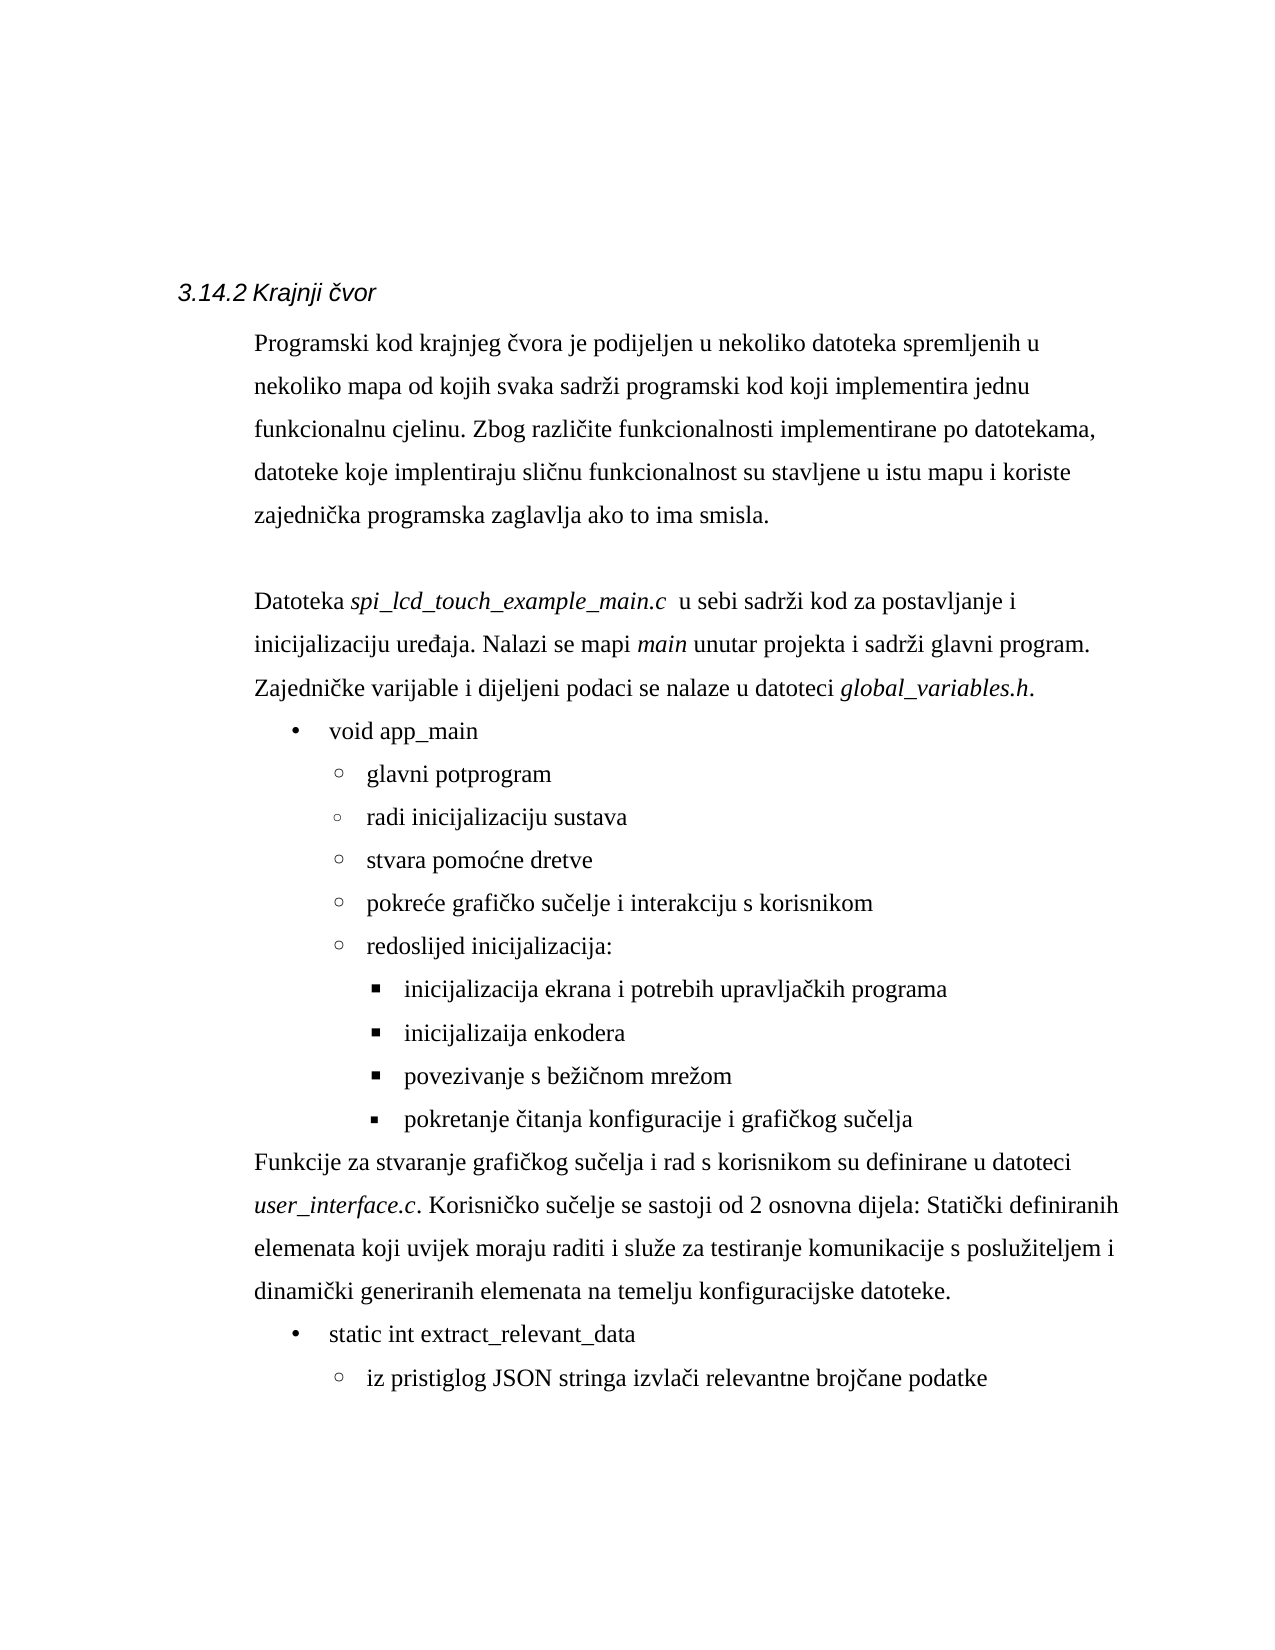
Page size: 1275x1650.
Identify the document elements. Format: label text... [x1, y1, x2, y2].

text Programski kod krajnjeg čvora je podijeljen u nekoliko datoteka spremljenih u nekoliko mapa od kojih svaka sadrži programski kod koji implementira jednu funkcionalnu cjelinu. Zbog različite funkcionalnosti implementirane po datotekama, datoteke koje implentiraju sličnu funkcionalnost su stavljene u istu mapu i koriste zajednička programska zaglavlja ako to ima smisla. [254, 328, 1127, 529]
list stvara pomoćne dretve [329, 845, 1127, 874]
text Funkcije za stvaranje grafičkog sučelja i rad s korisnikom su definirane u datoteci user_interface.c. Korisničko sučelje se sastoji od 2 osnovna dijela: Statički definiranih elemenata koji uvijek moraju raditi i služe za testiranje komunikacije s poslužiteljem i dinamički generiranih elemenata na temelju konfiguracijske datoteke. [254, 1147, 1127, 1305]
list inicijalizaija enkodera [366, 1018, 1127, 1046]
list void app_main [291, 716, 1127, 744]
list iz pristiglog JSON stringa izvlači relevantne brojčane podatke [329, 1363, 1127, 1391]
list redoslijed inicijalizacija: [329, 931, 1127, 960]
list radi inicijalizaciju sustava [329, 802, 1127, 831]
list pokretanje čitanja konfiguracije i grafičkog sučelja [366, 1104, 1127, 1133]
text Datoteka spi_lcd_touch_example_main.c u sebi sadrži kod za postavljanje i inicijalizaciju uređaja. Nalazi se mapi main unutar projekta i sadrži glavni program. [254, 586, 1127, 658]
list static int extract_relevant_data [291, 1319, 1127, 1348]
list inicijalizacija ekrana i potrebih upravljačkih programa [366, 974, 1127, 1003]
list glavni potprogram [329, 759, 1127, 788]
list pokreće grafičko sučelje i interakciju s korisnikom [329, 888, 1127, 917]
text Zajedničke varijable i dijeljeni podaci se nalaze u datoteci global_variables.h. [254, 673, 1127, 701]
list povezivanje s bežičnom mrežom [366, 1061, 1127, 1089]
subtitle Krajnji čvor [177, 278, 1127, 307]
